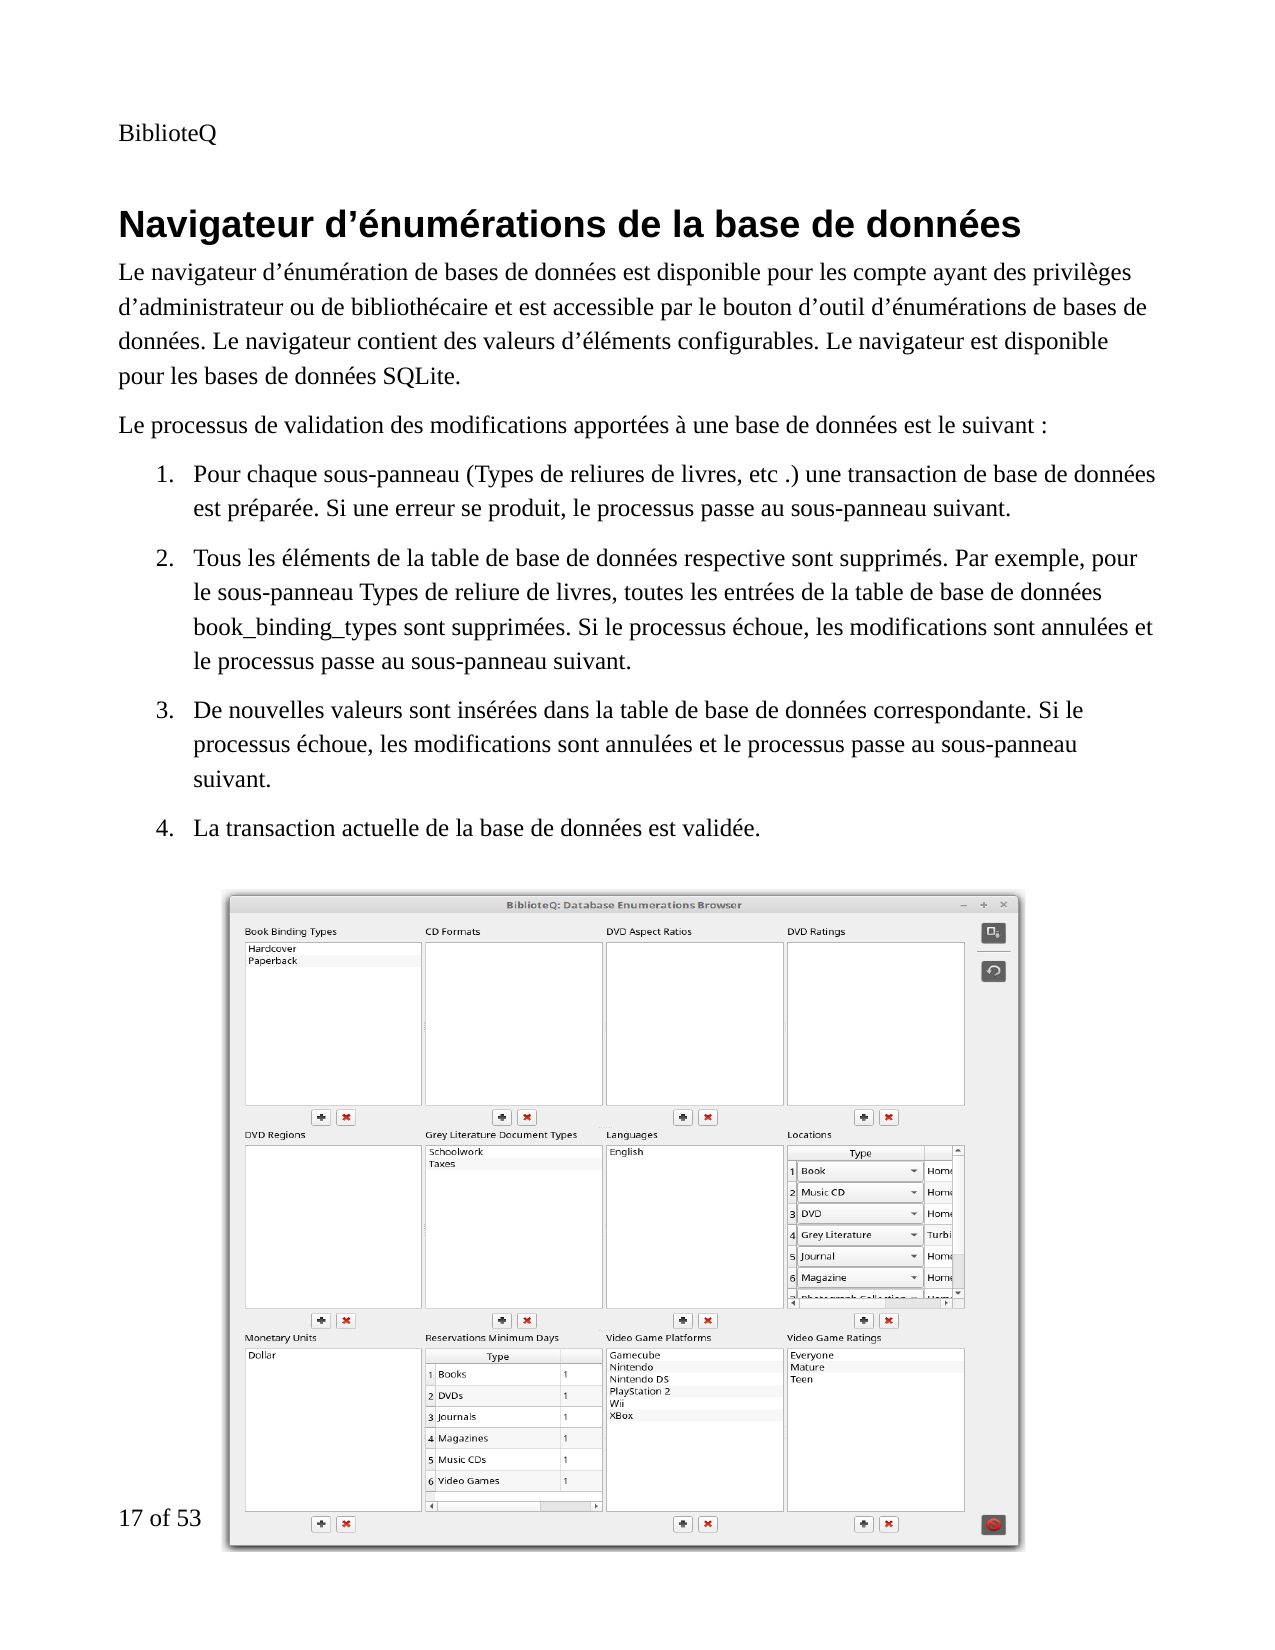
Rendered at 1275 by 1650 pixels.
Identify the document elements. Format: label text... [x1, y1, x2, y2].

list Tous les éléments de la table de base de données respective sont supprimés. Par exemple, pour le sous-panneau Types de reliure de livres, toutes les entrées de la table de base de données book_binding_types sont supprimées. Si le processus échoue, les modifications sont annulées et le processus passe au sous-panneau suivant. [156, 543, 1157, 675]
picture [221, 889, 1026, 1552]
subtitle Navigateur d’énumérations de la base de données [118, 201, 1157, 245]
list La transaction actuelle de la base de données est validée. [156, 813, 1157, 842]
list Pour chaque sous-panneau (Types de reliures de livres, etc .) une transaction de base de données est préparée. Si une erreur se produit, le processus passe au sous-panneau suivant. [156, 459, 1157, 522]
text Le navigateur d’énumération de bases de données est disponible pour les compte ayant des privilèges d’administrateur ou de bibliothécaire et est accessible par le bouton d’outil d’énumérations de bases de données. Le navigateur contient des valeurs d’éléments configurables. Le navigateur est disponible pour les bases de données SQLite. [118, 257, 1157, 390]
list De nouvelles valeurs sont insérées dans la table de base de données correspondante. Si le processus échoue, les modifications sont annulées et le processus passe au sous-panneau suivant. [156, 695, 1157, 793]
text Le processus de validation des modifications apportées à une base de données est le suivant : [118, 410, 1157, 439]
